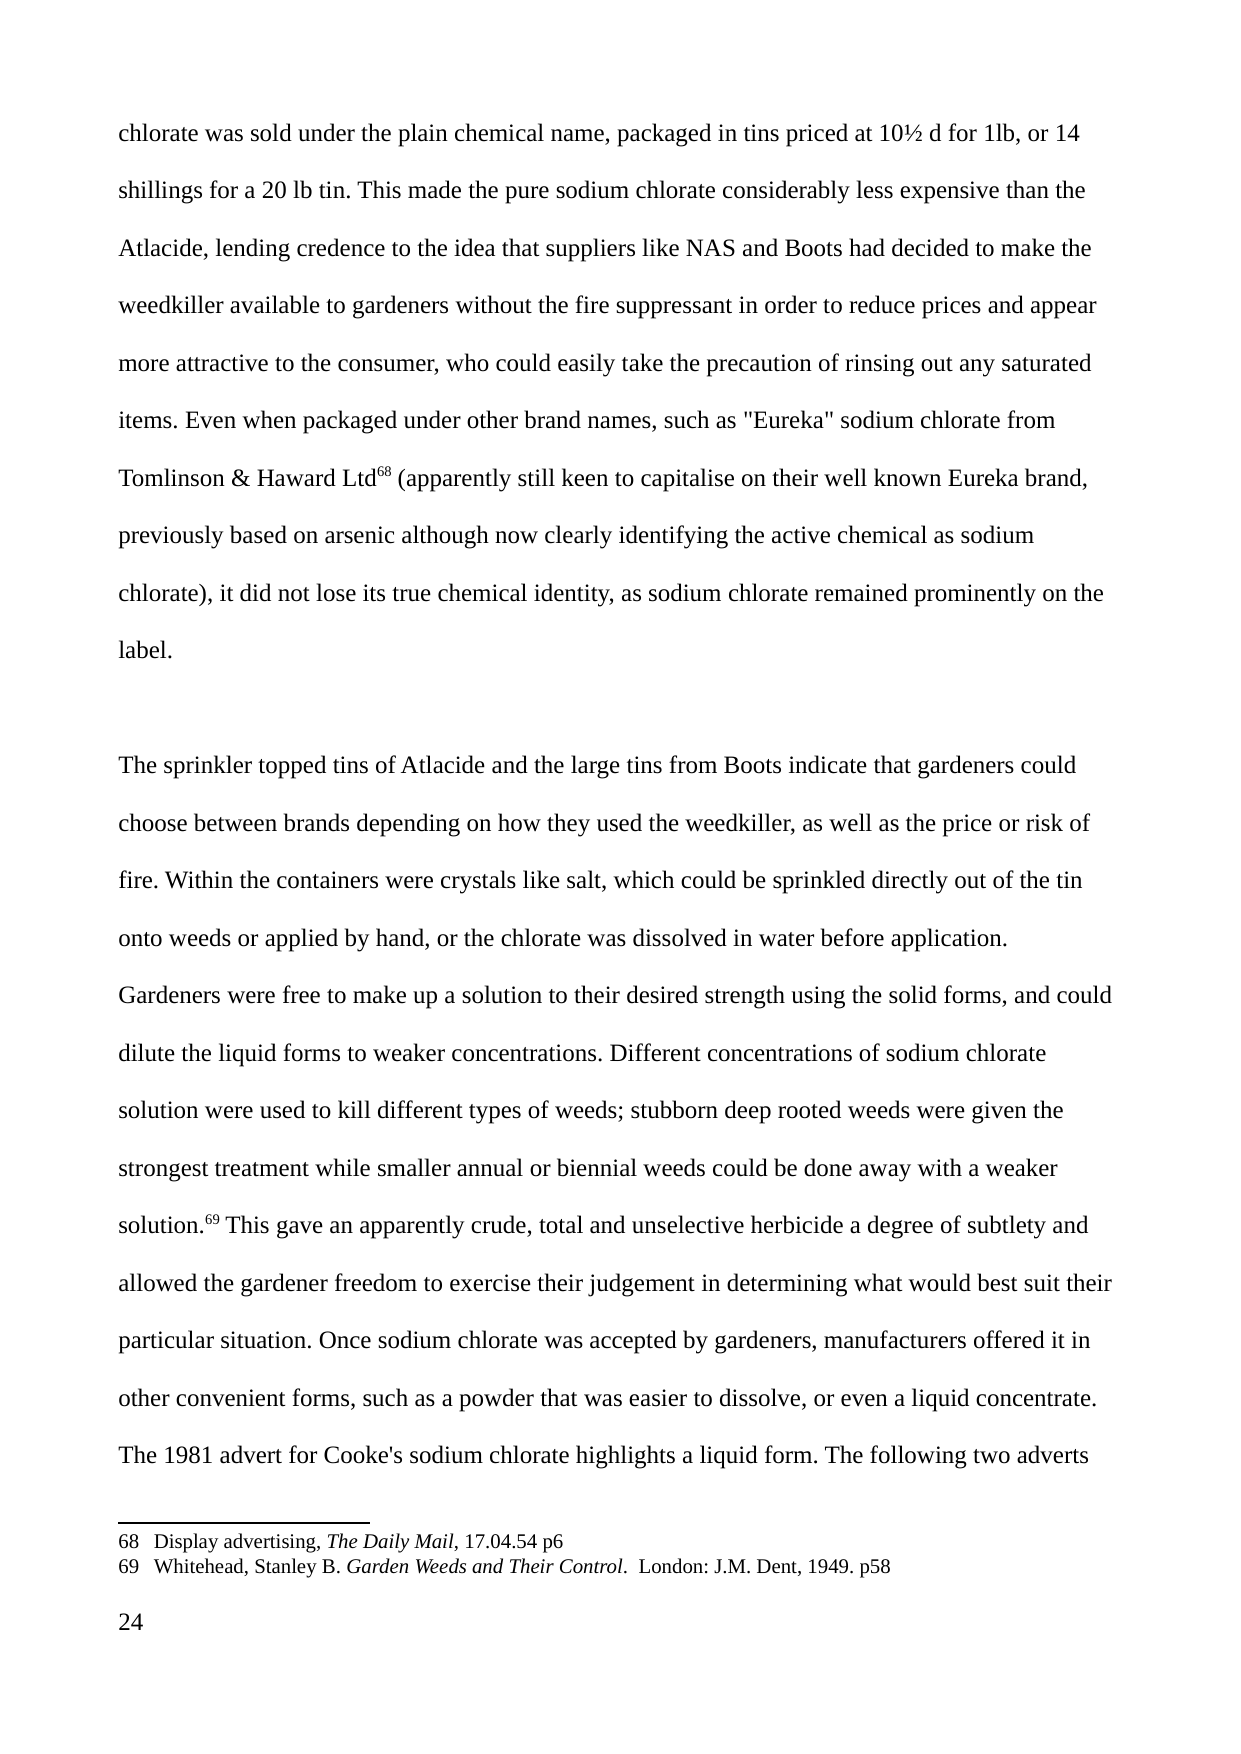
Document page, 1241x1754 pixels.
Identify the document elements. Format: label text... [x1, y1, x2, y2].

text Display advertising, The Daily Mail, 17.04.54 p6 [118, 1529, 1122, 1553]
text chlorate was sold under the plain chemical name, packaged in tins priced at 10½ d for 1lb, or 14 shillings for a 20 lb tin. This made the pure sodium chlorate considerably less expensive than the Atlacide, lending credence to the idea that suppliers like NAS and Boots had decided to make the weedkiller available to gardeners without the fire suppressant in order to reduce prices and appear more attractive to the consumer, who could easily take the precaution of rinsing out any saturated items. Even when packaged under other brand names, such as "Eureka" sodium chlorate from Tomlinson & Haward Ltd (apparently still keen to capitalise on their well known Eureka brand, previously based on arsenic although now clearly identifying the active chemical as sodium chlorate), it did not lose its true chemical identity, as sodium chlorate remained prominently on the label. [118, 118, 1122, 664]
text Whitehead, Stanley B. Garden Weeds and Their Control. London: J.M. Dent, 1949. p58 [118, 1553, 1122, 1578]
text The sprinkler topped tins of Atlacide and the large tins from Boots indicate that gardeners could choose between brands depending on how they used the weedkiller, as well as the price or risk of fire. Within the containers were crystals like salt, which could be sprinkled directly out of the tin onto weeds or applied by hand, or the chlorate was dissolved in water before application. Gardeners were free to make up a solution to their desired strength using the solid forms, and could dilute the liquid forms to weaker concentrations. Different concentrations of sodium chlorate solution were used to kill different types of weeds; stubborn deep rooted weeds were given the strongest treatment while smaller annual or biennial weeds could be done away with a weaker solution. This gave an apparently crude, total and unselective herbicide a degree of subtlety and allowed the gardener freedom to exercise their judgement in determining what would best suit their particular situation. Once sodium chlorate was accepted by gardeners, manufacturers offered it in other convenient forms, such as a powder that was easier to dissolve, or even a liquid concentrate. The 1981 advert for Cooke's sodium chlorate highlights a liquid form. The following two adverts [118, 751, 1122, 1469]
